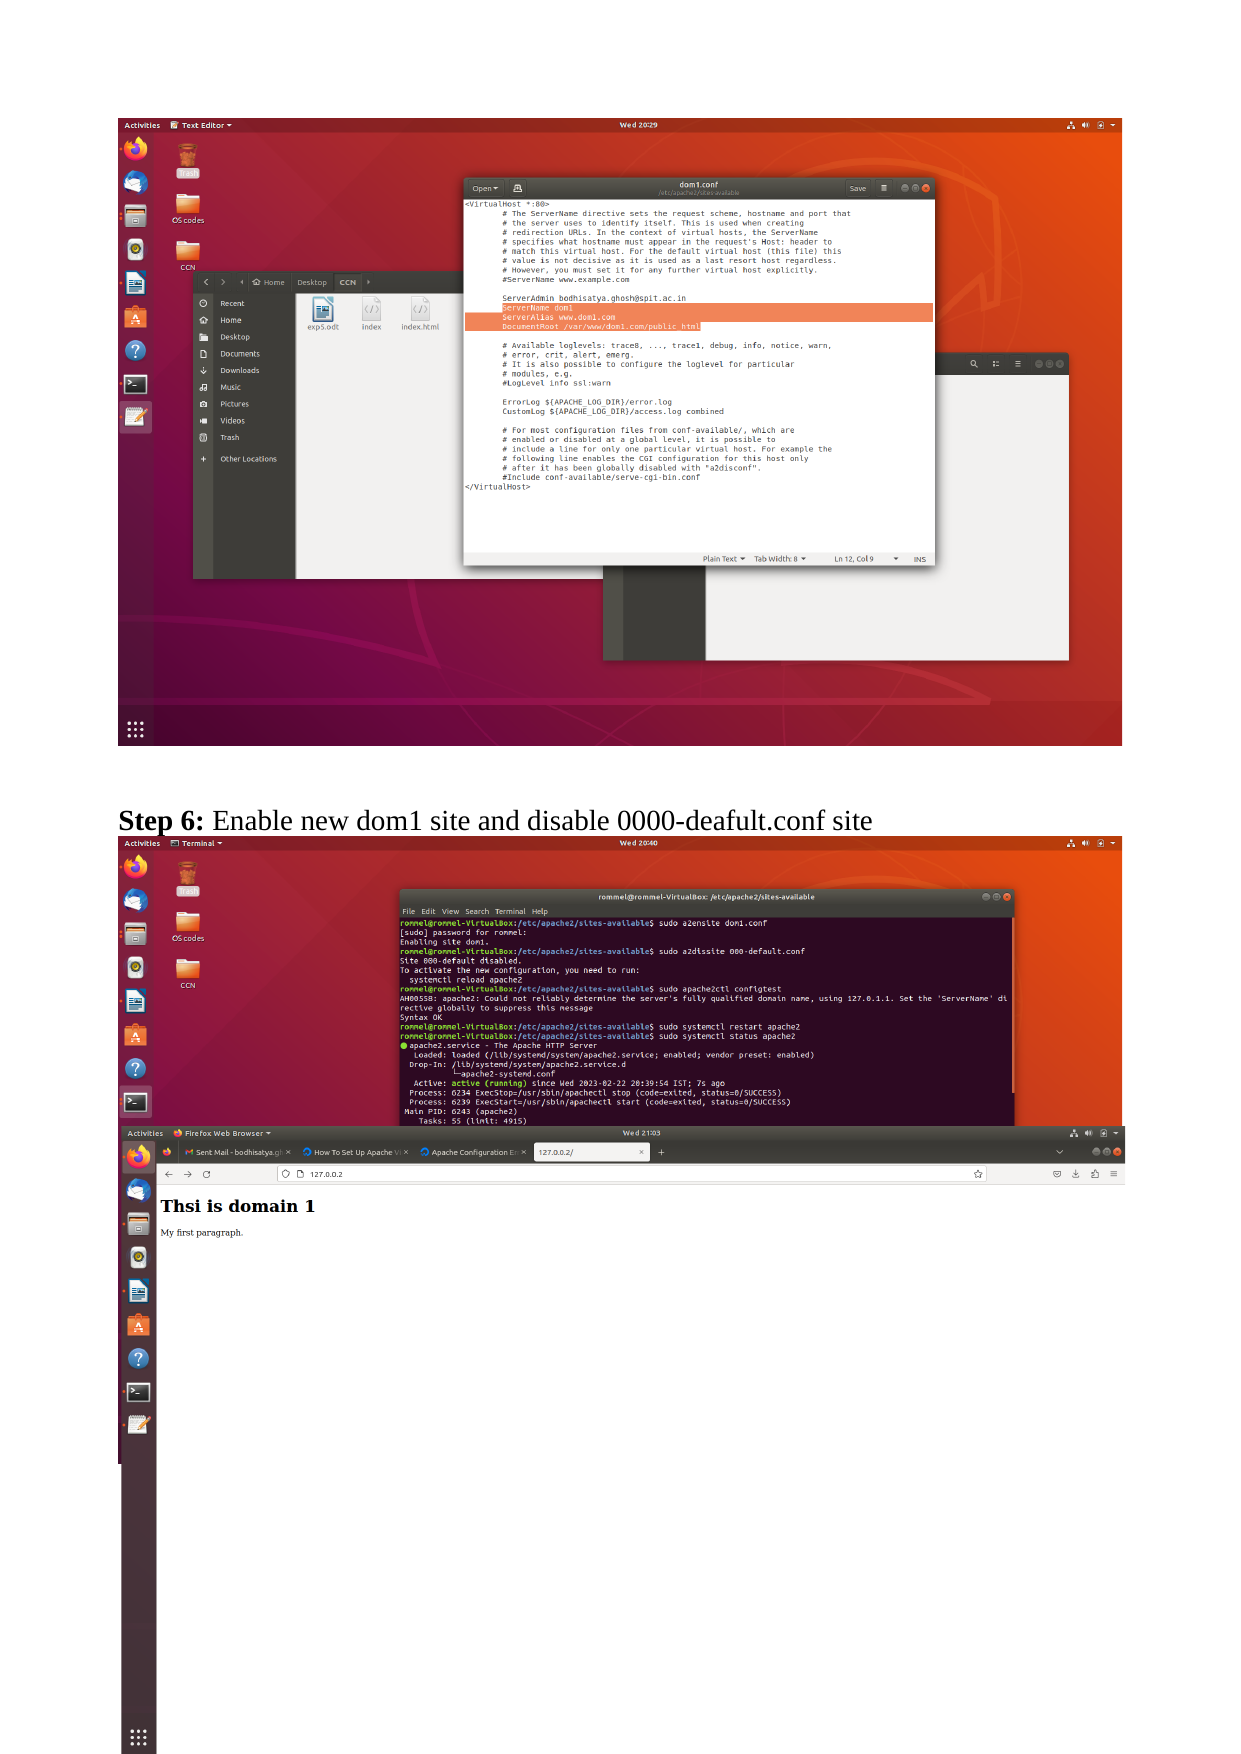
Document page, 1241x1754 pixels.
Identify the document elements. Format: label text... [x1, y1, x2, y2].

picture [118, 836, 1126, 1754]
picture [118, 118, 1123, 746]
text Step 6: Enable new dom1 site and disable 0000-deafult.conf site [118, 746, 1122, 836]
